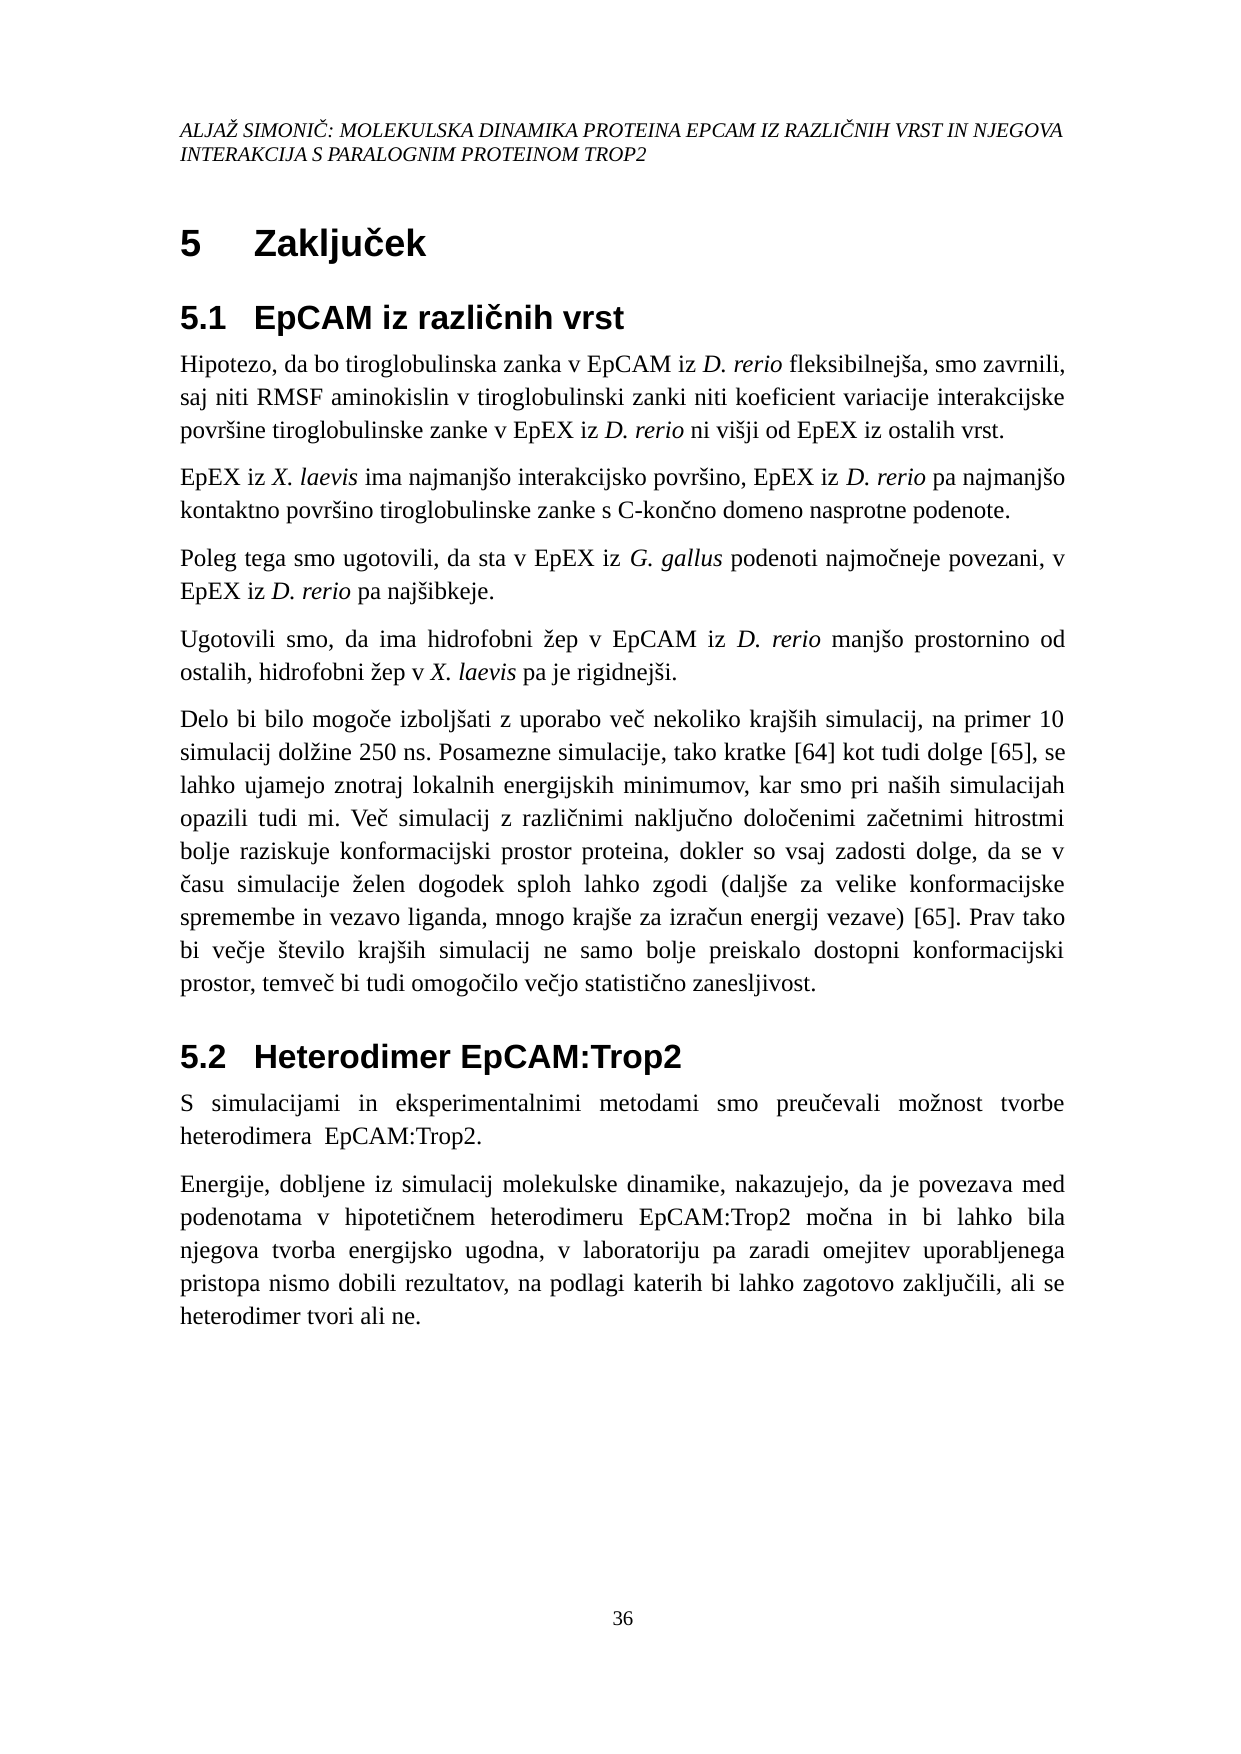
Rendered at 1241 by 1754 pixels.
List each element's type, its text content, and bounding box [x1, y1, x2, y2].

text EpEX iz X. laevis ima najmanjšo interakcijsko površino, EpEX iz D. rerio pa najmanjšo kontaktno površino tiroglobulinske zanke s C-končno domeno nasprotne podenote. [180, 462, 1066, 524]
text S simulacijami in eksperimentalnimi metodami smo preučevali možnost tvorbe heterodimera EpCAM:Trop2. [180, 1088, 1066, 1150]
text Energije, dobljene iz simulacij molekulske dinamike, nakazujejo, da je povezava med podenotama v hipotetičnem heterodimeru EpCAM:Trop2 močna in bi lahko bila njegova tvorba energijsko ugodna, v laboratoriju pa zaradi omejitev uporabljenega pristopa nismo dobili rezultatov, na podlagi katerih bi lahko zagotovo zaključili, ali se heterodimer tvori ali ne. [180, 1169, 1066, 1329]
text Poleg tega smo ugotovili, da sta v EpEX iz G. gallus podenoti najmočneje povezani, v EpEX iz D. rerio pa najšibkeje. [180, 543, 1066, 605]
subtitle Heterodimer EpCAM:Trop2 [180, 1037, 1066, 1076]
subtitle EpCAM iz različnih vrst [180, 298, 1066, 336]
text Delo bi bilo mogoče izboljšati z uporabo več nekoliko krajših simulacij, na primer 10 simulacij dolžine 250 ns. Posamezne simulacije, tako kratke [64] kot tudi dolge [65], se lahko ujamejo znotraj lokalnih energijskih minimumov, kar smo pri naših simulacijah opazili tudi mi. Več simulacij z različnimi naključno določenimi začetnimi hitrostmi bolje raziskuje konformacijski prostor proteina, dokler so vsaj zadosti dolge, da se v času simulacije želen dogodek sploh lahko zgodi (daljše za velike konformacijske spremembe in vezavo liganda, mnogo krajše za izračun energij vezave) [65]. Prav tako bi večje število krajših simulacij ne samo bolje preiskalo dostopni konformacijski prostor, temveč bi tudi omogočilo večjo statistično zanesljivost. [180, 704, 1066, 997]
text Ugotovili smo, da ima hidrofobni žep v EpCAM iz D. rerio manjšo prostornino od ostalih, hidrofobni žep v X. laevis pa je rigidnejši. [180, 624, 1066, 686]
subtitle Zaključek [180, 221, 1066, 264]
text Hipotezo, da bo tiroglobulinska zanka v EpCAM iz D. rerio fleksibilnejša, smo zavrnili, saj niti RMSF aminokislin v tiroglobulinski zanki niti koeficient variacije interakcijske površine tiroglobulinske zanke v EpEX iz D. rerio ni višji od EpEX iz ostalih vrst. [180, 349, 1066, 444]
